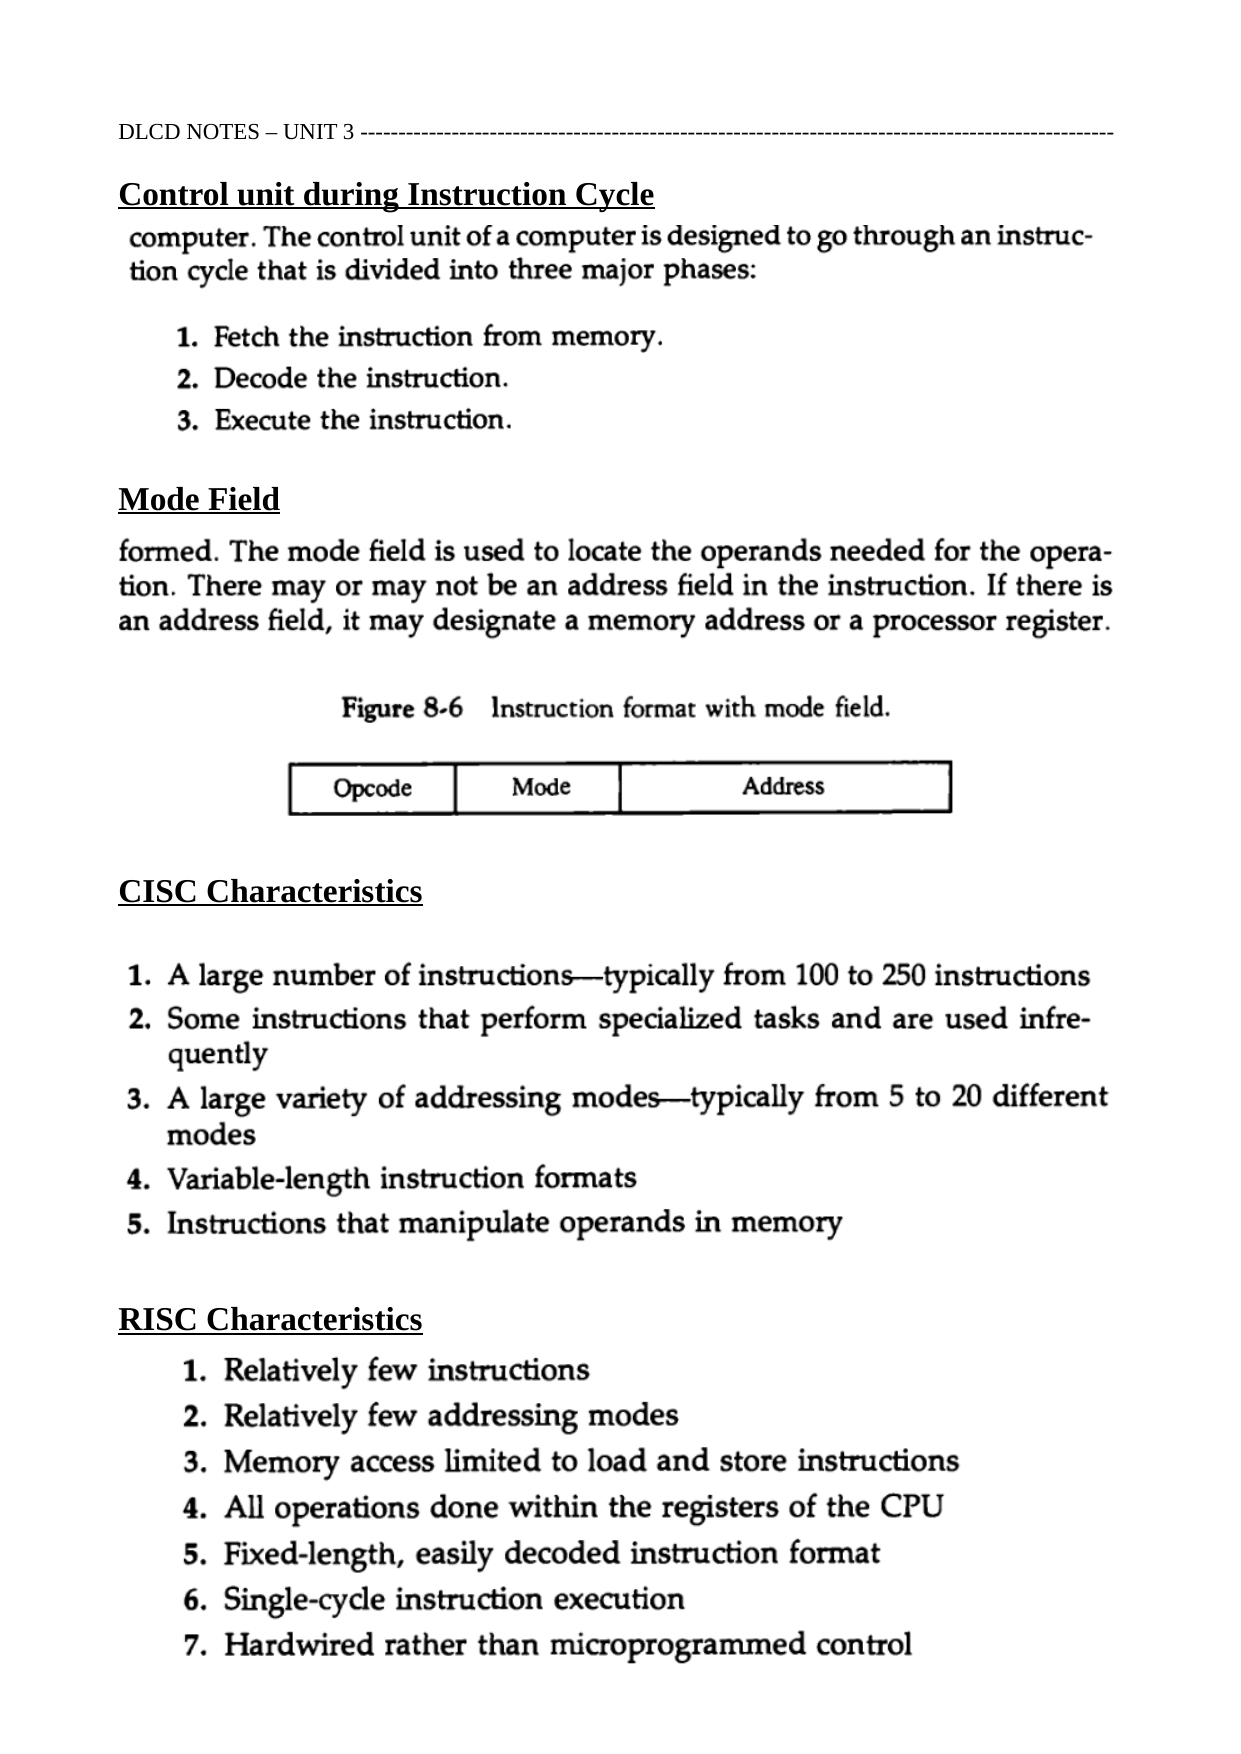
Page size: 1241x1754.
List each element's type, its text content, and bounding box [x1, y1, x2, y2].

picture [118, 947, 1123, 1262]
text Mode Field [118, 479, 1122, 517]
picture [118, 225, 1123, 441]
picture [179, 1353, 968, 1681]
picture [275, 679, 965, 826]
text RISC Characteristics [118, 1300, 1122, 1338]
text Control unit during Instruction Cycle [118, 174, 1122, 212]
picture [118, 537, 1123, 642]
text CISC Characteristics [118, 871, 1122, 909]
